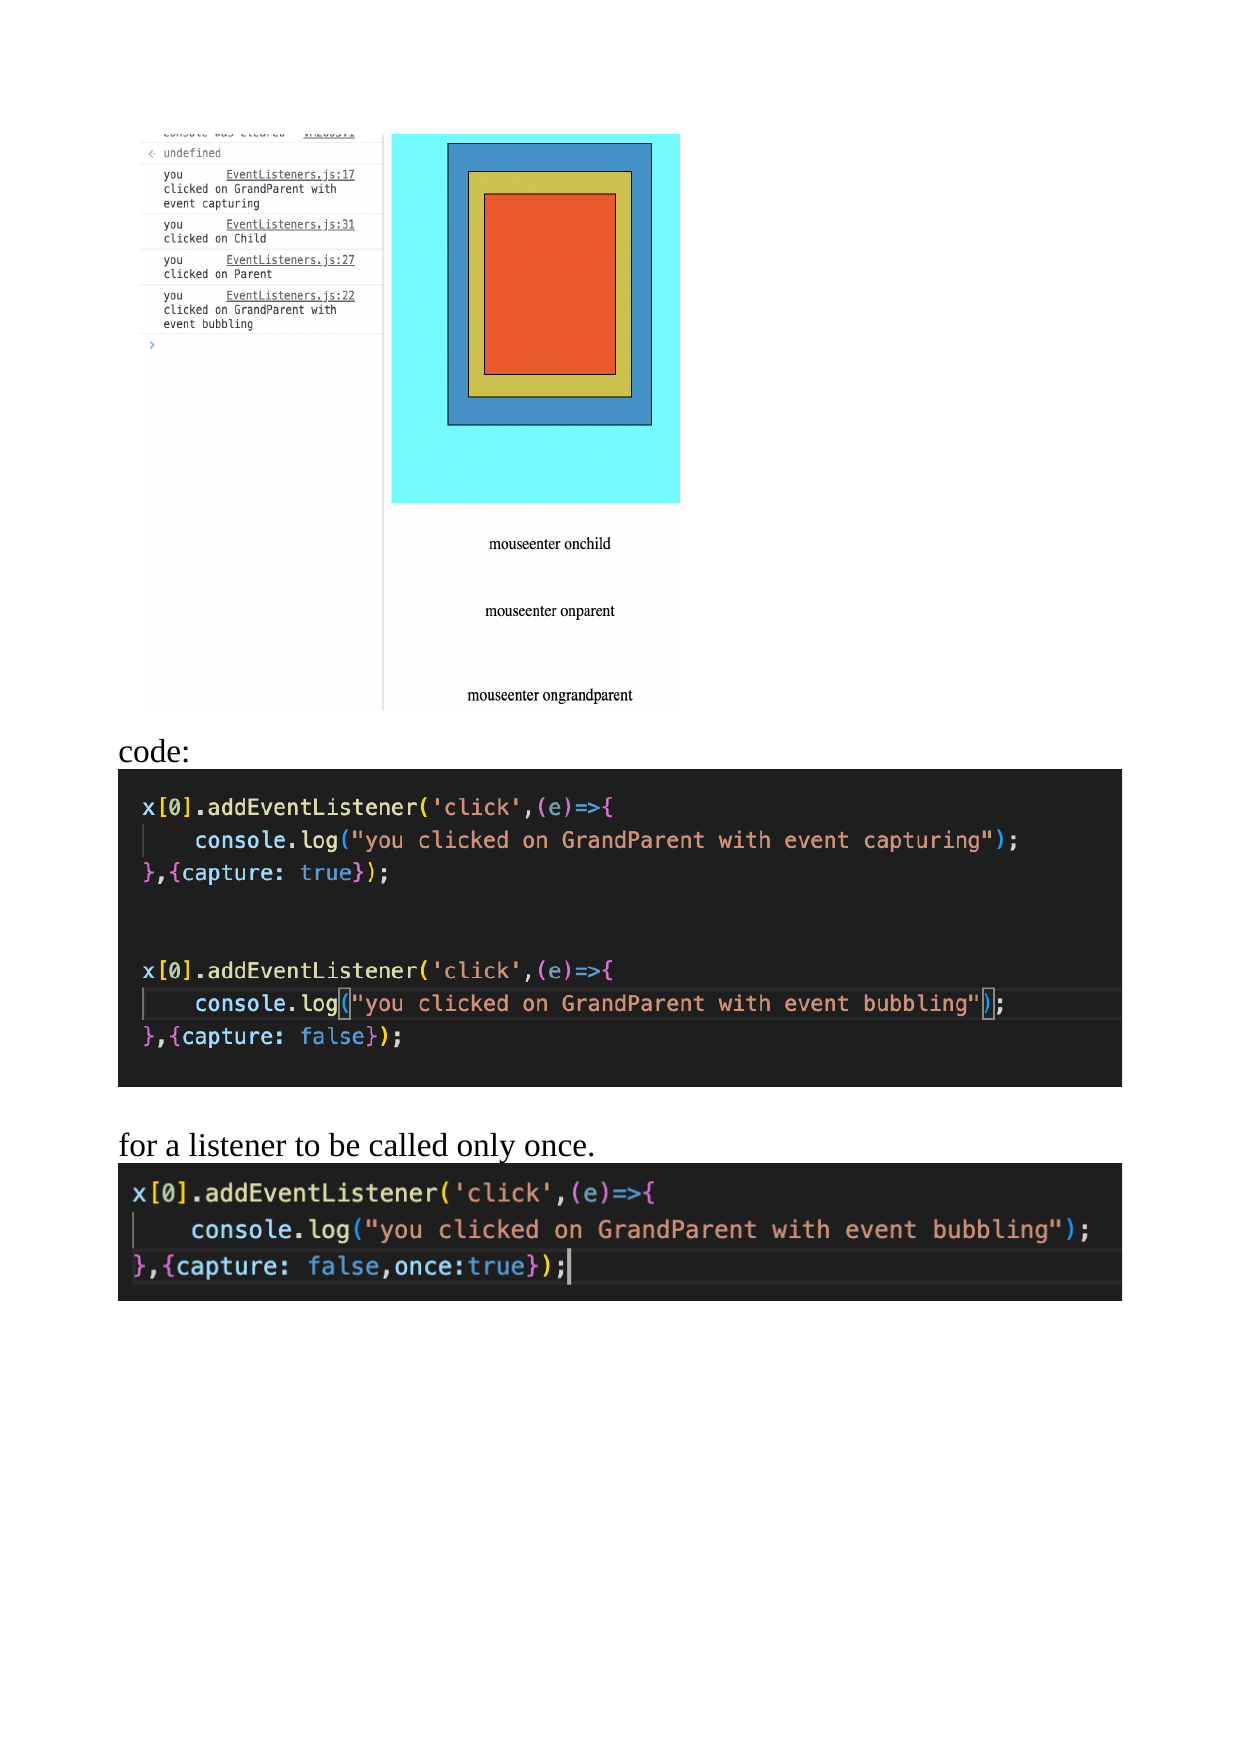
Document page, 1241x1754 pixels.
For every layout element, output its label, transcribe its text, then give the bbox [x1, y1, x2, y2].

picture [118, 1163, 1123, 1301]
picture [118, 769, 1123, 1087]
text for a listener to be called only once. [118, 1125, 1122, 1163]
picture [140, 134, 680, 711]
text code: [118, 731, 1122, 769]
